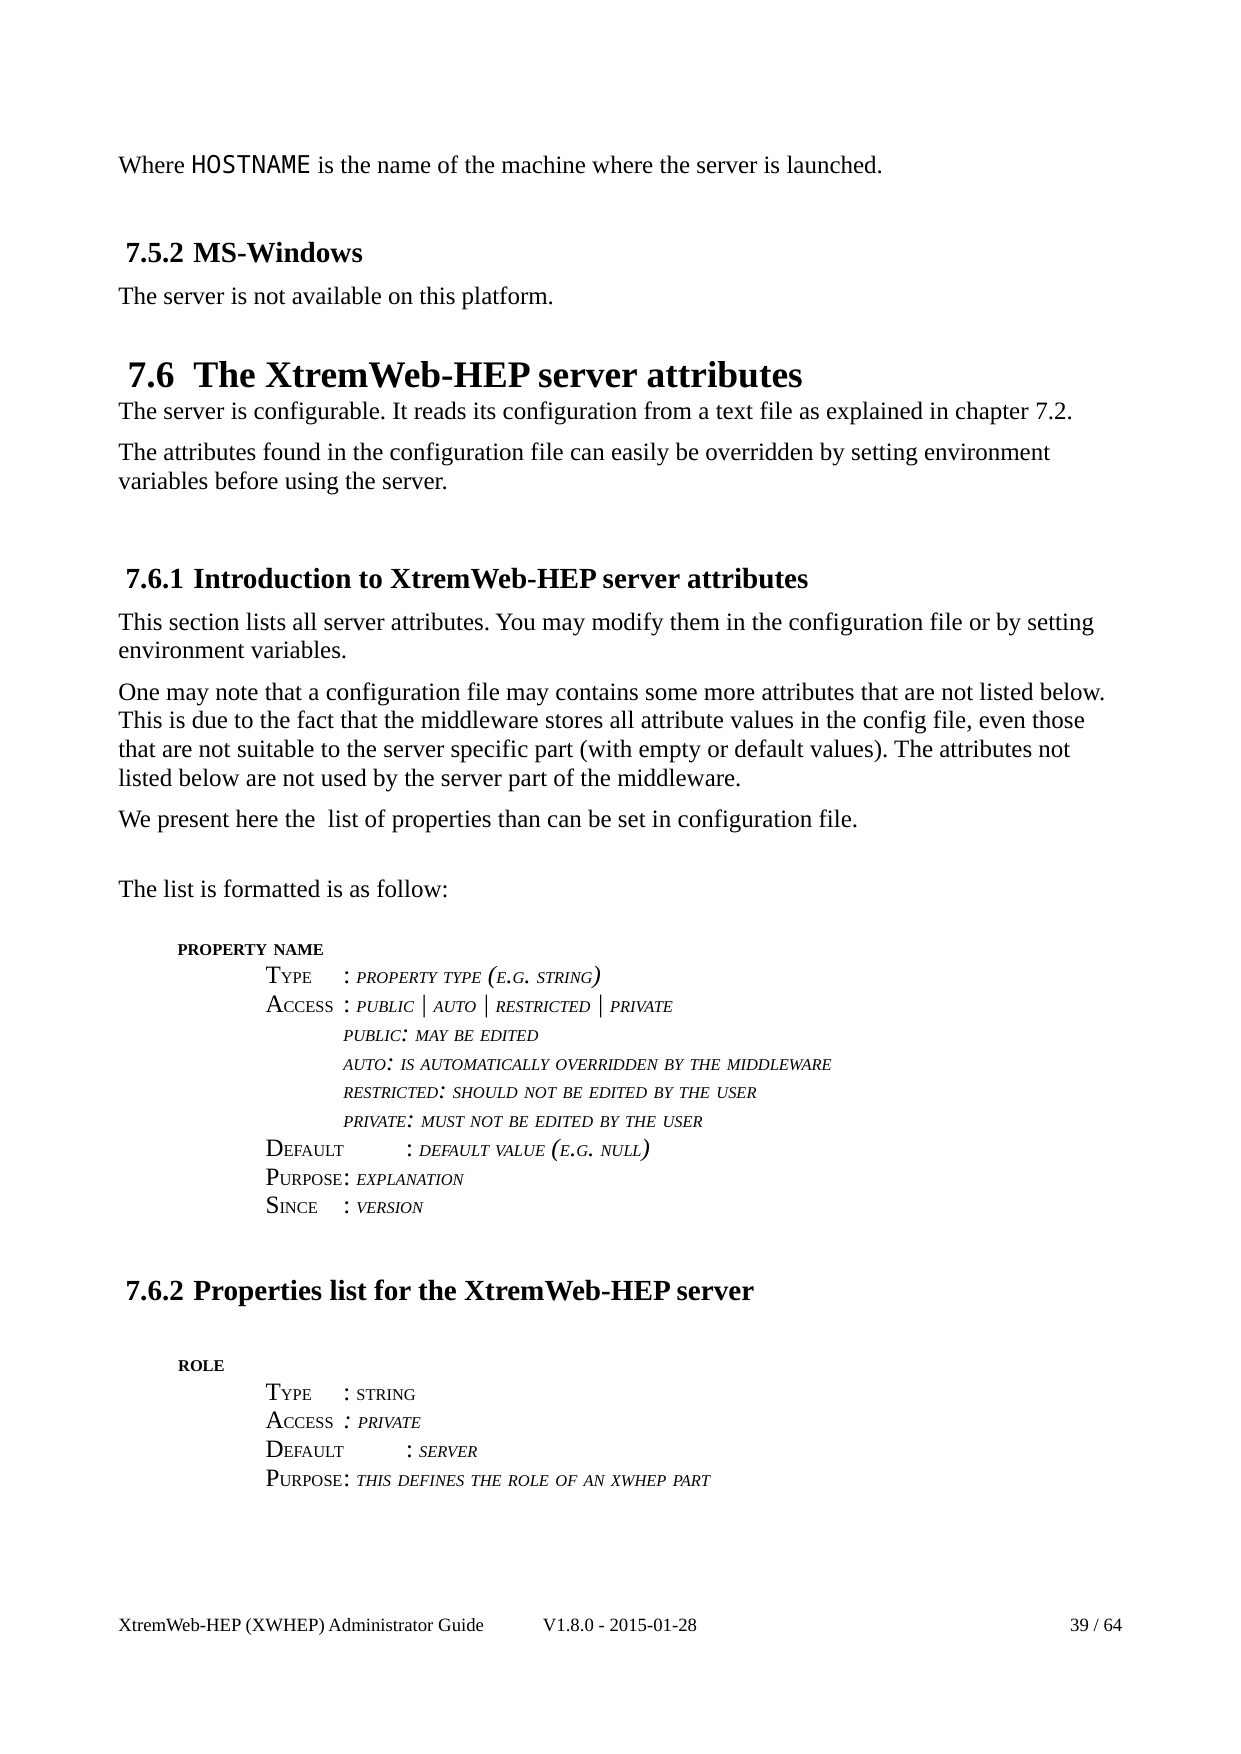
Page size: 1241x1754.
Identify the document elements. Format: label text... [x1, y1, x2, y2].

text role [178, 1348, 1122, 1377]
subtitle Properties list for the XtremWeb-HEP server [118, 1273, 1122, 1307]
text Default : server [265, 1434, 1122, 1463]
text Where HOSTNAME is the name of the machine where the server is launched. [118, 147, 1122, 181]
text One may note that a configuration file may contains some more attributes that are not listed below. This is due to the fact that the middleware stores all attribute values in the config file, even those that are not suitable to the server specific part (with empty or default values). The attributes not listed below are not used by the server part of the middleware. [118, 677, 1122, 792]
text Purpose : explanation [265, 1162, 1122, 1191]
text Since : version [265, 1191, 1122, 1219]
text property name [177, 932, 1122, 961]
text We present here the list of properties than can be set in configuration file. [118, 804, 1122, 833]
text The list is formatted is as follow: [118, 874, 1122, 903]
text This section lists all server attributes. You may modify them in the configuration file or by setting environment variables. [118, 607, 1122, 664]
subtitle Introduction to XtremWeb-HEP server attributes [118, 561, 1122, 594]
text restricted: should not be edited by the user [265, 1076, 1122, 1104]
text Purpose : this defines the role of an xwhep part [265, 1463, 1122, 1492]
subtitle The XtremWeb-HEP server attributes [118, 353, 1122, 396]
subtitle MS-Windows [118, 235, 1122, 268]
text public: may be edited [265, 1018, 1122, 1047]
text The server is not available on this platform. [118, 281, 1122, 309]
text The server is configurable. It reads its configuration from a text file as explained in chapter 7.2. [118, 396, 1122, 424]
text The attributes found in the configuration file can easily be overridden by setting environment variables before using the server. [118, 437, 1122, 494]
text Access : private [265, 1405, 1122, 1434]
text Type : string [265, 1377, 1122, 1405]
text private: must not be edited by the user [265, 1104, 1122, 1133]
text auto: is automatically overridden by the middleware [265, 1047, 1122, 1076]
text Type : property type (e.g. string) [265, 961, 1122, 989]
text Default : default value (e.g. null) [265, 1133, 1122, 1162]
text Access : public | auto | restricted | private [265, 989, 1122, 1018]
